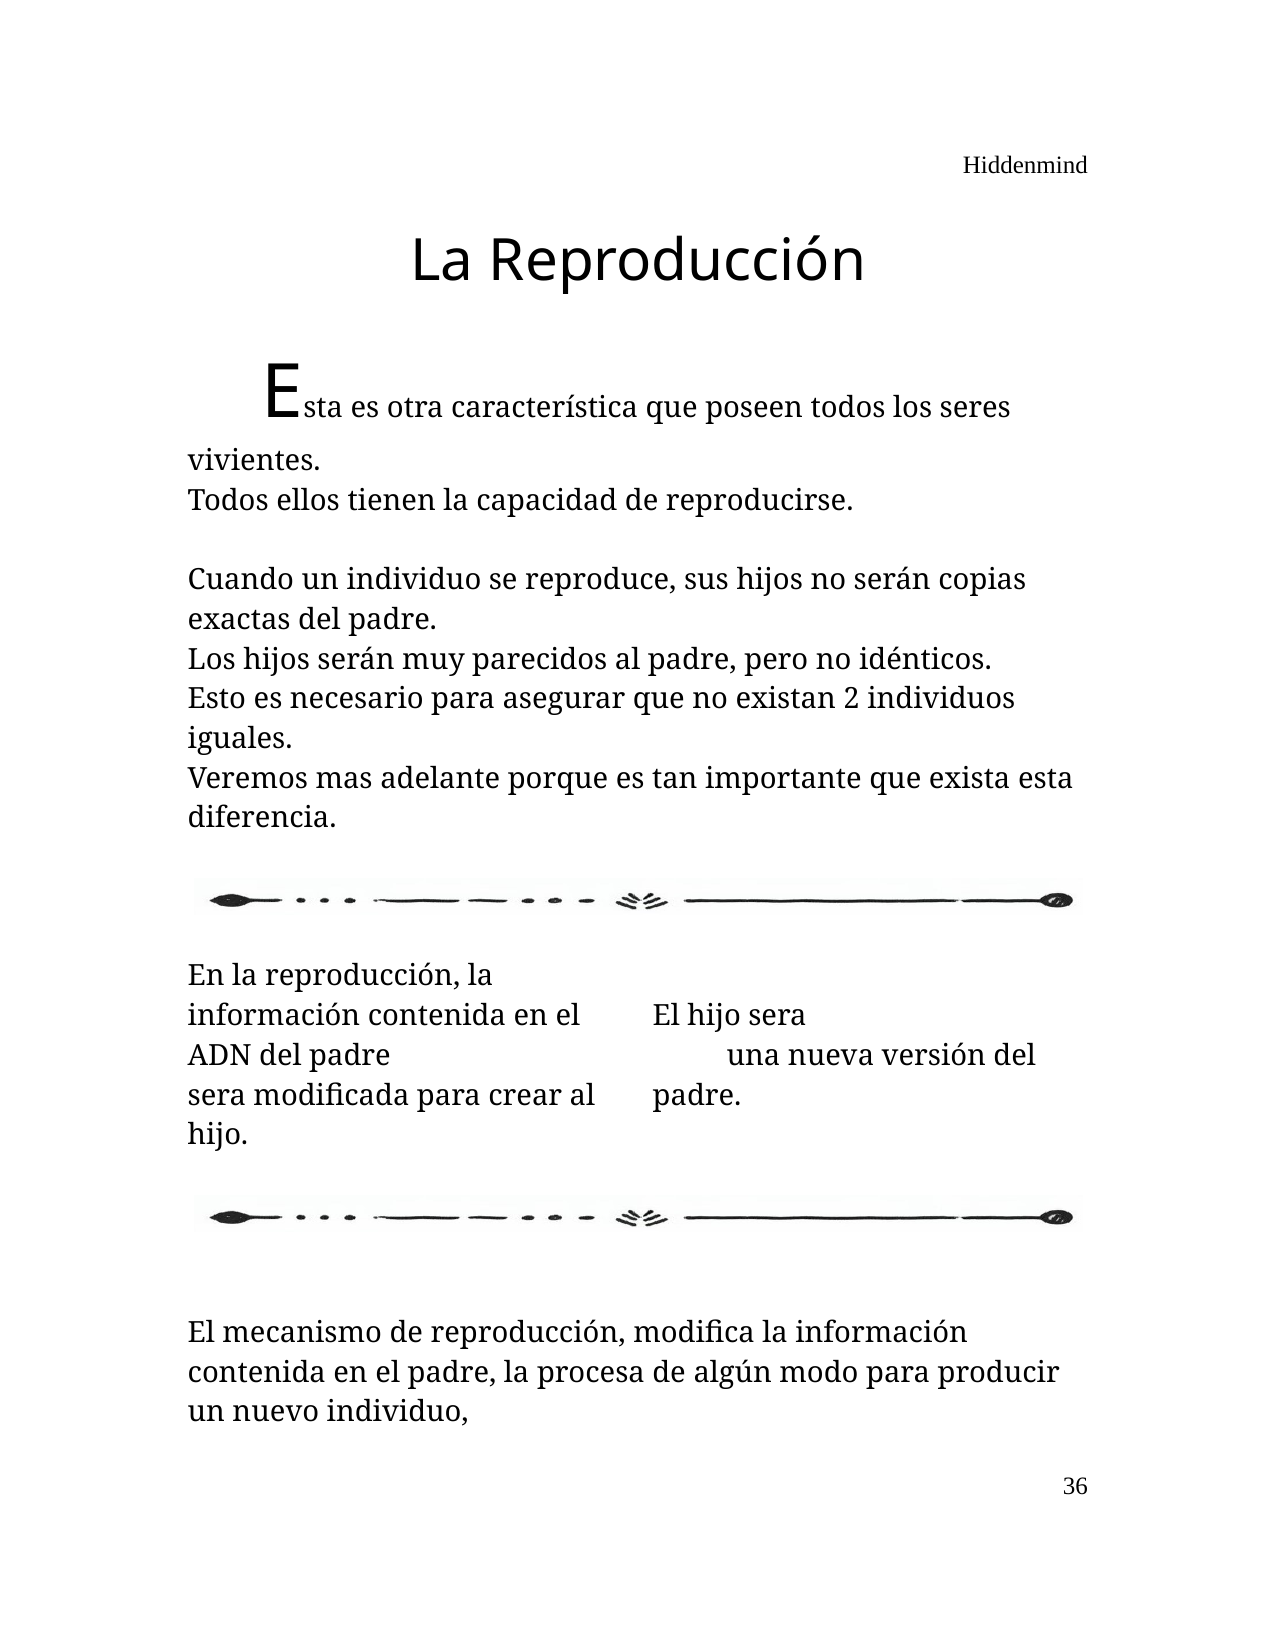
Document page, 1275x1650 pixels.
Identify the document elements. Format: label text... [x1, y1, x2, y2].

text El mecanismo de reproducción, modifica la información contenida en el padre, la procesa de algún modo para producir un nuevo individuo, [187, 1311, 1087, 1430]
text sera modificada para crear al hijo. [187, 1074, 622, 1153]
text Veremos mas adelante porque es tan importante que exista esta diferencia. [187, 757, 1087, 836]
text El hijo sera [652, 994, 1087, 1034]
text Esto es necesario para asegurar que no existan 2 individuos iguales. [187, 678, 1087, 757]
text Todos ellos tienen la capacidad de reproducirse. [187, 479, 1087, 519]
text una nueva versión del padre. [652, 1034, 1087, 1113]
text Esta es otra característica que poseen todos los seres vivientes. [187, 337, 1087, 479]
picture [193, 1195, 1083, 1232]
text Los hijos serán muy parecidos al padre, pero no idénticos. [187, 638, 1087, 678]
text En la reproducción, la información contenida en el ADN del padre [187, 955, 622, 1074]
picture [193, 878, 1083, 915]
text Cuando un individuo se reproduce, sus hijos no serán copias exactas del padre. [187, 558, 1087, 638]
